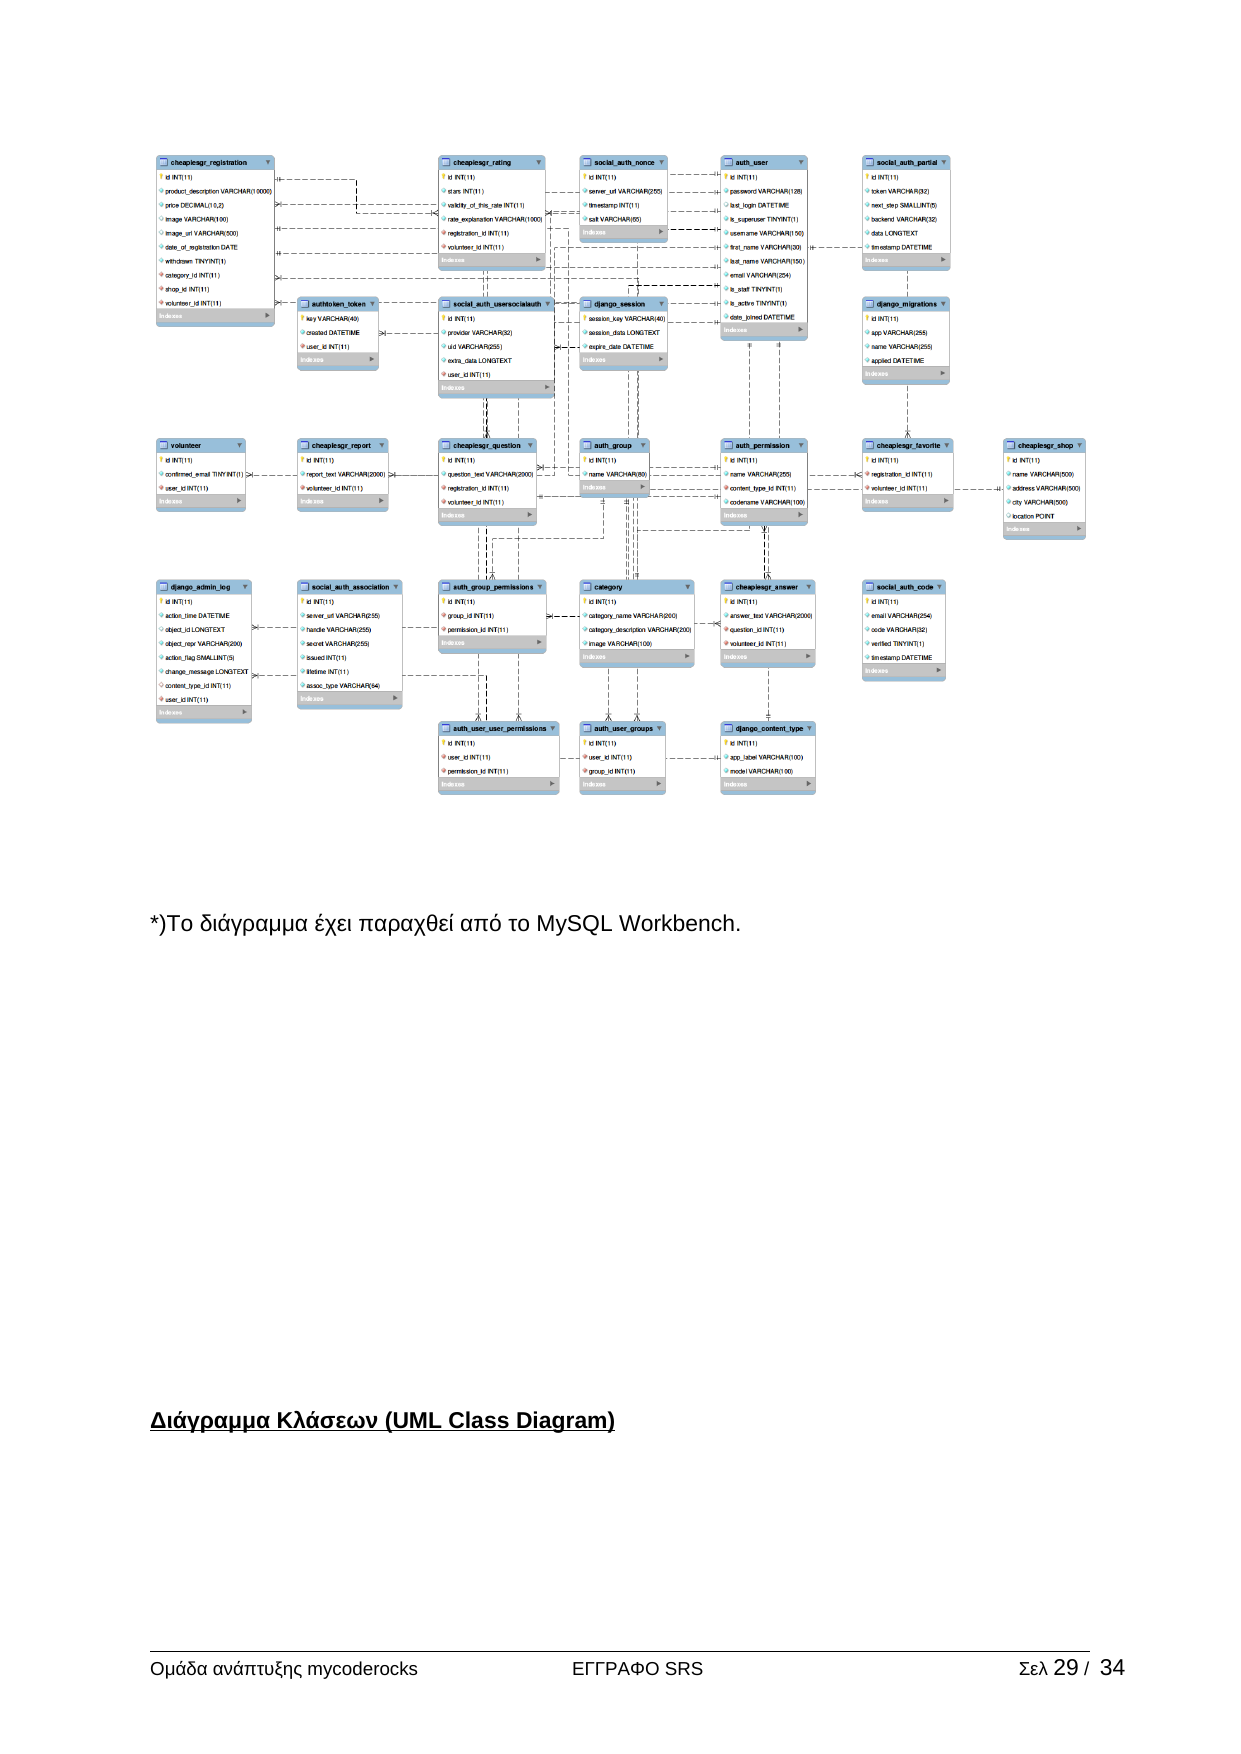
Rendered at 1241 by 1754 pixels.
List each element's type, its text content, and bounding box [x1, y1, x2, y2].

picture [150, 150, 1091, 800]
text Διάγραμμα Κλάσεων (UML Class Diagram) [150, 1407, 1090, 1434]
text *)To διάγραμμα έχει παραχθεί από το MySQL Workbench. [150, 910, 1090, 937]
